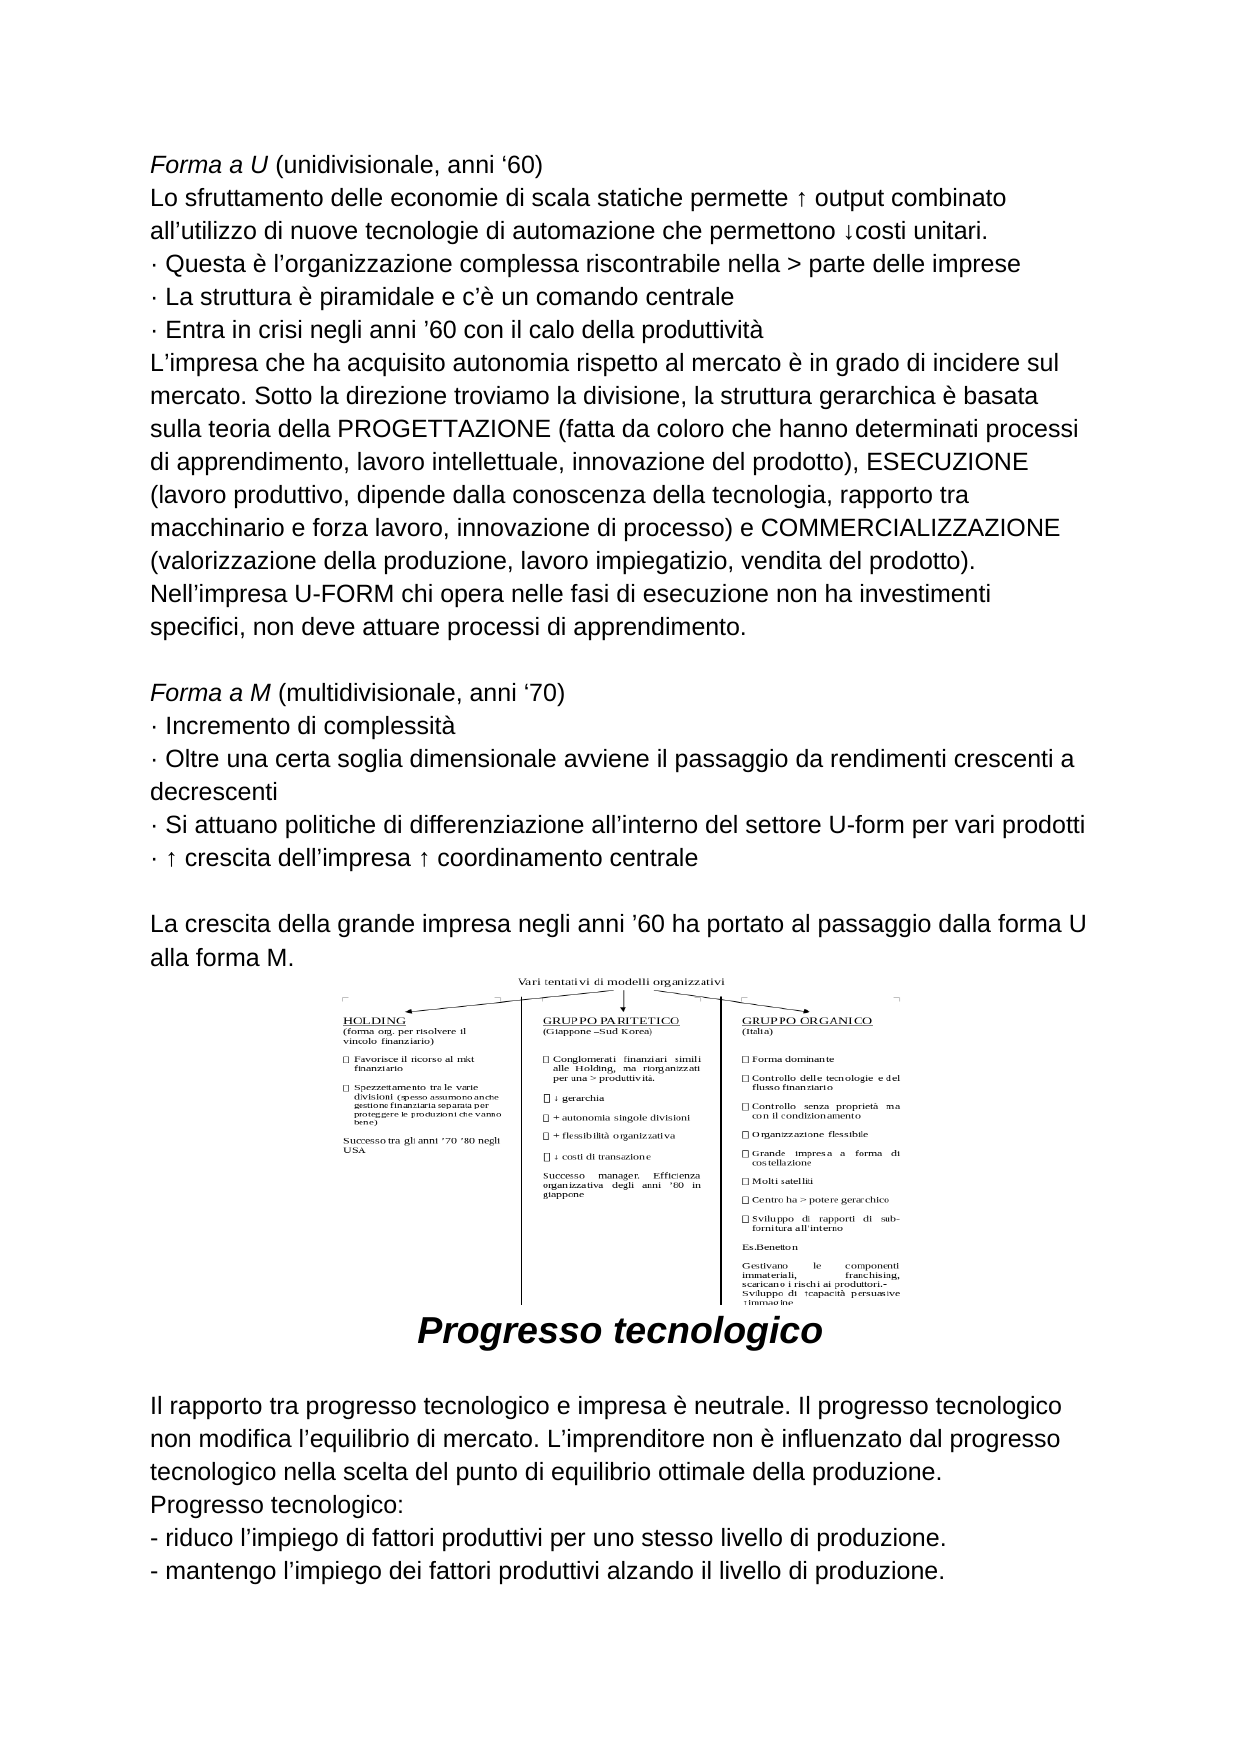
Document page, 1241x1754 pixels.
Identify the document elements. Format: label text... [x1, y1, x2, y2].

text Progresso tecnologico [150, 1308, 1090, 1351]
text Il rapporto tra progresso tecnologico e impresa è neutrale. Il progresso tecnologico non modifica l’equilibrio di mercato. L’imprenditore non è influenzato dal progresso tecnologico nella scelta del punto di equilibrio ottimale della produzione. [150, 1391, 1090, 1486]
text · ↑ crescita dell’impresa ↑ coordinamento centrale [150, 843, 1090, 872]
text · Entra in crisi negli anni ’60 con il calo della produttività [150, 315, 1090, 344]
text Forma a U (unidivisionale, anni ‘60) [150, 150, 1090, 179]
text Forma a M (multidivisionale, anni ‘70) [150, 678, 1090, 707]
text · Si attuano politiche di differenziazione all’interno del settore U-form per vari prodotti [150, 810, 1090, 839]
picture [329, 975, 911, 1305]
text - mantengo l’impiego dei fattori produttivi alzando il livello di produzione. [150, 1556, 1090, 1585]
text · La struttura è piramidale e c’è un comando centrale [150, 282, 1090, 311]
text · Oltre una certa soglia dimensionale avviene il passaggio da rendimenti crescenti a decrescenti [150, 744, 1090, 806]
text · Incremento di complessità [150, 711, 1090, 740]
text L’impresa che ha acquisito autonomia rispetto al mercato è in grado di incidere sul mercato. Sotto la direzione troviamo la divisione, la struttura gerarchica è basata sulla teoria della PROGETTAZIONE (fatta da coloro che hanno determinati processi di apprendimento, lavoro intellettuale, innovazione del prodotto), ESECUZIONE (lavoro produttivo, dipende dalla conoscenza della tecnologia, rapporto tra macchinario e forza lavoro, innovazione di processo) e COMMERCIALIZZAZIONE (valorizzazione della produzione, lavoro impiegatizio, vendita del prodotto). Nell’impresa U-FORM chi opera nelle fasi di esecuzione non ha investimenti specifici, non deve attuare processi di apprendimento. [150, 348, 1090, 641]
text · Questa è l’organizzazione complessa riscontrabile nella > parte delle imprese [150, 249, 1090, 278]
text La crescita della grande impresa negli anni ’60 ha portato al passaggio dalla forma U alla forma M. [150, 909, 1090, 971]
text - riduco l’impiego di fattori produttivi per uno stesso livello di produzione. [150, 1523, 1090, 1552]
text Lo sfruttamento delle economie di scala statiche permette ↑ output combinato all’utilizzo di nuove tecnologie di automazione che permettono ↓costi unitari. [150, 183, 1090, 245]
text Progresso tecnologico: [150, 1490, 1090, 1519]
